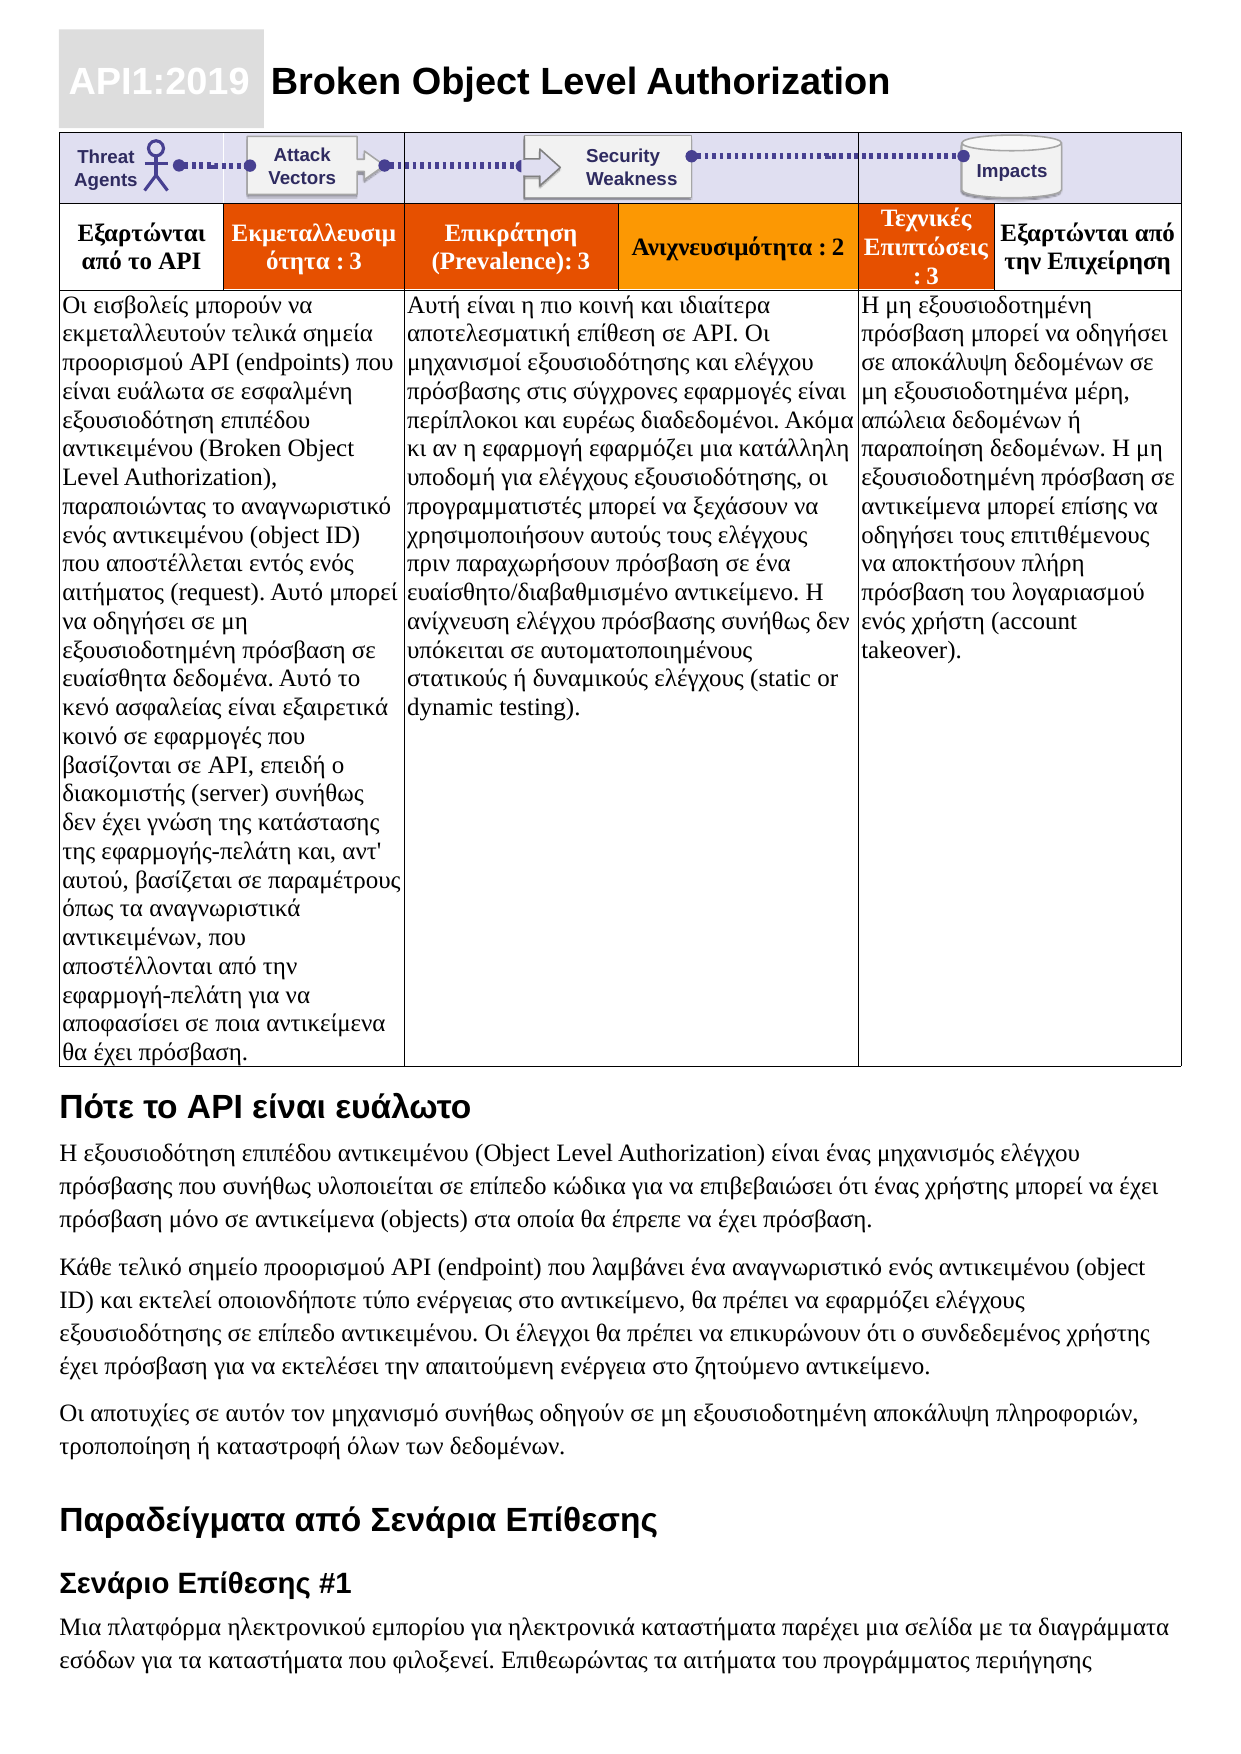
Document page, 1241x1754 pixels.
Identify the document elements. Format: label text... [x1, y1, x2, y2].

text Κάθε τελικό σημείο προορισμού API (endpoint) που λαμβάνει ένα αναγνωριστικό ενός αντικειμένου (object ID) και εκτελεί οποιονδήποτε τύπο ενέργειας στο αντικείμενο, θα πρέπει να εφαρμόζει ελέγχους εξουσιοδότησης σε επίπεδο αντικειμένου. Οι έλεγχοι θα πρέπει να επικυρώνουν ότι ο συνδεδεμένος χρήστης έχει πρόσβαση για να εκτελέσει την απαιτούμενη ενέργεια στο ζητούμενο αντικείμενο. [59, 1252, 1181, 1379]
table_cell Ανιχνευσιμότητα : 2 [619, 204, 858, 289]
table_header [405, 133, 618, 203]
table_cell Εξαρτώνται από την Επιχείρηση [995, 204, 1181, 289]
subtitle Πότε το API είναι ευάλωτο [59, 1087, 1181, 1126]
text Η εξουσιοδότηση επιπέδου αντικειμένου (Object Level Authorization) είναι ένας μηχανισμός ελέγχου πρόσβασης που συνήθως υλοποιείται σε επίπεδο κώδικα για να επιβεβαιώσει ότι ένας χρήστης μπορεί να έχει πρόσβαση μόνο σε αντικείμενα (objects) στα οποία θα έπρεπε να έχει πρόσβαση. [59, 1138, 1181, 1233]
table_cell Τεχνικές Επιπτώσεις: 3 [859, 204, 994, 289]
table_cell Οι εισβολείς μπορούν να εκμεταλλευτούν τελικά σημεία προορισμού API (endpoints) που είναι ευάλωτα σε εσφαλμένη εξουσιοδότηση επιπέδου αντικειμένου (Broken Object Level Authorization), παραποιώντας το αναγνωριστικό ενός αντικειμένου (object ID) που αποστέλλεται εντός ενός αιτήματος (request). Αυτό μπορεί να οδηγήσει σε μη εξουσιοδοτημένη πρόσβαση σε ευαίσθητα δεδομένα. Αυτό το κενό ασφαλείας είναι εξαιρετικά κοινό σε εφαρμογές που βασίζονται σε API, επειδή ο διακομιστής (server) συνήθως δεν έχει γνώση της κατάστασης της εφαρμογής-πελάτη και, αντ' αυτού, βασίζεται σε παραμέτρους όπως τα αναγνωριστικά αντικειμένων, που αποστέλλονται από την εφαρμογή-πελάτη για να αποφασίσει σε ποια αντικείμενα θα έχει πρόσβαση. [60, 291, 404, 1066]
table_header [618, 133, 858, 203]
table_cell Εκμεταλλευσιμότητα : 3 [224, 204, 404, 289]
table_header [859, 133, 994, 203]
table_cell Εξαρτώνται από το API [60, 204, 223, 289]
subtitle Σενάριο Επίθεσης #1 [59, 1566, 1181, 1599]
text Οι αποτυχίες σε αυτόν τον μηχανισμό συνήθως οδηγούν σε μη εξουσιοδοτημένη αποκάλυψη πληροφοριών, τροποποίηση ή καταστροφή όλων των δεδομένων. [59, 1398, 1181, 1460]
table_cell Η μη εξουσιοδοτημένη πρόσβαση μπορεί να οδηγήσει σε αποκάλυψη δεδομένων σε μη εξουσιοδοτημένα μέρη, απώλεια δεδομένων ή παραποίηση δεδομένων. Η μη εξουσιοδοτημένη πρόσβαση σε αντικείμενα μπορεί επίσης να οδηγήσει τους επιτιθέμενους να αποκτήσουν πλήρη πρόσβαση του λογαριασμού ενός χρήστη (account takeover). [859, 291, 1181, 1066]
table_header [60, 133, 223, 203]
table_cell Αυτή είναι η πιο κοινή και ιδιαίτερα αποτελεσματική επίθεση σε API. Οι μηχανισμοί εξουσιοδότησης και ελέγχου πρόσβασης στις σύγχρονες εφαρμογές είναι περίπλοκοι και ευρέως διαδεδομένοι. Ακόμα κι αν η εφαρμογή εφαρμόζει μια κατάλληλη υποδομή για ελέγχους εξουσιοδότησης, οι προγραμματιστές μπορεί να ξεχάσουν να χρησιμοποιήσουν αυτούς τους ελέγχους πριν παραχωρήσουν πρόσβαση σε ένα ευαίσθητο/διαβαθμισμένο αντικείμενο. Η ανίχνευση ελέγχου πρόσβασης συνήθως δεν υπόκειται σε αυτοματοποιημένους στατικούς ή δυναμικούς ελέγχους (static or dynamic testing). [405, 291, 858, 1066]
table_header [994, 133, 1181, 203]
table_header [224, 133, 404, 203]
table_cell Επικράτηση (Prevalence): 3 [405, 204, 618, 289]
subtitle Παραδείγματα από Σενάρια Επίθεσης [59, 1500, 1181, 1538]
text Μια πλατφόρμα ηλεκτρονικού εμπορίου για ηλεκτρονικά καταστήματα παρέχει μια σελίδα με τα διαγράμματα εσόδων για τα καταστήματα που φιλοξενεί. Επιθεωρώντας τα αιτήματα του προγράμματος περιήγησης [59, 1612, 1181, 1673]
